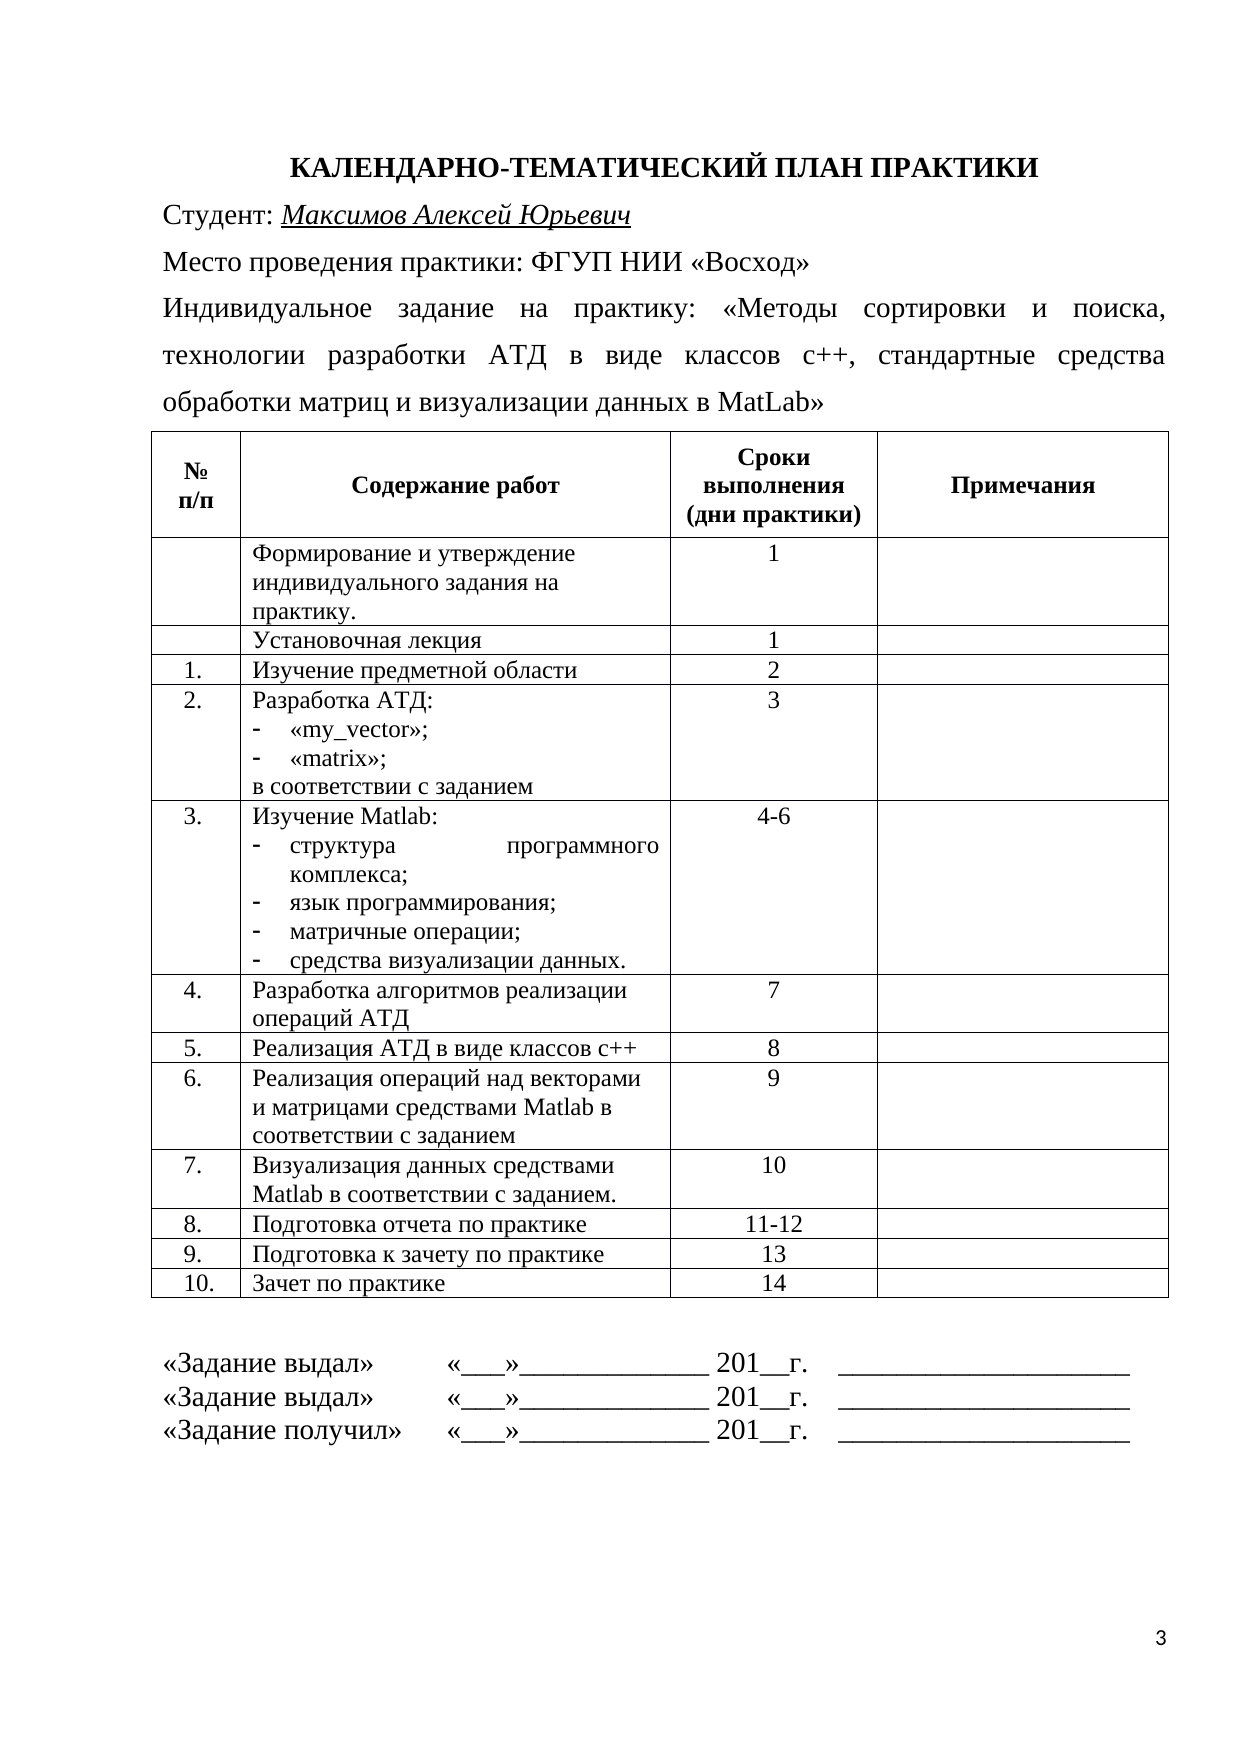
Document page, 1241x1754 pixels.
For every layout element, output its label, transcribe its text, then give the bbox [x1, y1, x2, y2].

table_cell Визуализация данных средствами Matlab в соответствии с заданием. [241, 1150, 670, 1208]
table_header Содержание работ [241, 432, 670, 537]
table_cell [152, 1033, 240, 1062]
table_cell «Задание получил» [151, 1412, 428, 1446]
table_cell [878, 1150, 1168, 1208]
table_cell [878, 1269, 1168, 1297]
table_cell 14 [671, 1269, 877, 1297]
text Студент: Максимов Алексей Юрьевич [162, 197, 1166, 230]
table_cell [152, 1150, 240, 1208]
table_cell Формирование и утверждение индивидуального задания на практику. [241, 538, 670, 624]
text КАЛЕНДАРНО-ТЕМАТИЧЕСКИЙ ПЛАН ПРАКТИКИ [162, 150, 1166, 183]
table_cell 11-12 [671, 1209, 877, 1238]
table_cell 13 [671, 1239, 877, 1267]
table_cell Подготовка к зачету по практике [241, 1239, 670, 1267]
table_cell [152, 655, 240, 684]
table_cell 9 [671, 1063, 877, 1149]
table_cell [878, 655, 1168, 684]
table_cell «Задание выдал» [151, 1379, 428, 1412]
table_header ____________________ [827, 1345, 1148, 1379]
table_header № п/п [152, 432, 240, 537]
table_cell 1 [671, 538, 877, 624]
table_cell Реализация АТД в виде классов с++ [241, 1033, 670, 1062]
table_cell [152, 1239, 240, 1267]
table_cell [152, 1269, 240, 1297]
table_cell 4-6 [671, 801, 877, 974]
table_cell [152, 801, 240, 974]
table_cell 1 [671, 626, 877, 654]
table_cell 3 [671, 685, 877, 800]
table_cell Изучение Matlab: структура программного комплекса; язык программирования; матричные операции; средства визуализации данных. [241, 801, 670, 974]
table_cell [878, 801, 1168, 974]
table_cell [152, 1063, 240, 1149]
table_cell [152, 685, 240, 800]
table_cell 7 [671, 975, 877, 1032]
table_header Сроки выполнения (дни практики) [671, 432, 877, 537]
table_cell «___»_____________ 201__г. [428, 1379, 827, 1412]
table_cell Изучение предметной области [241, 655, 670, 684]
table_cell 8 [671, 1033, 877, 1062]
table_cell [878, 1239, 1168, 1267]
table_cell [152, 538, 240, 624]
table_cell [878, 975, 1168, 1032]
table_cell [878, 685, 1168, 800]
table_cell Подготовка отчета по практике [241, 1209, 670, 1238]
table_cell Реализация операций над векторами и матрицами средствами Matlab в соответствии с заданием [241, 1063, 670, 1149]
table_cell [878, 626, 1168, 654]
table_header Примечания [878, 432, 1168, 537]
table_cell ____________________ [827, 1379, 1148, 1412]
table_cell 2 [671, 655, 877, 684]
text Индивидуальное задание на практику: «Методы сортировки и поиска, технологии разработки АТД в виде классов с++, стандартные средства обработки матриц и визуализации данных в MatLab» [162, 291, 1166, 418]
table_cell [878, 538, 1168, 624]
table_cell Зачет по практике [241, 1269, 670, 1297]
table_cell [152, 975, 240, 1032]
table_cell Установочная лекция [241, 626, 670, 654]
table_cell [878, 1063, 1168, 1149]
table_cell Разработка алгоритмов реализации операций АТД [241, 975, 670, 1032]
table_cell Разработка АТД: «my_vector»; «matrix»; в соответствии с заданием [241, 685, 670, 800]
table_cell 10 [671, 1150, 877, 1208]
table_cell «___»_____________ 201__г. [428, 1412, 827, 1446]
table_cell [878, 1033, 1168, 1062]
table_cell [152, 626, 240, 654]
table_cell [878, 1209, 1168, 1238]
table_cell ____________________ [827, 1412, 1148, 1446]
table_cell [152, 1209, 240, 1238]
table_header «Задание выдал» [151, 1345, 428, 1379]
text Место проведения практики: ФГУП НИИ «Восход» [162, 244, 1166, 277]
table_header «___»_____________ 201__г. [428, 1345, 827, 1379]
